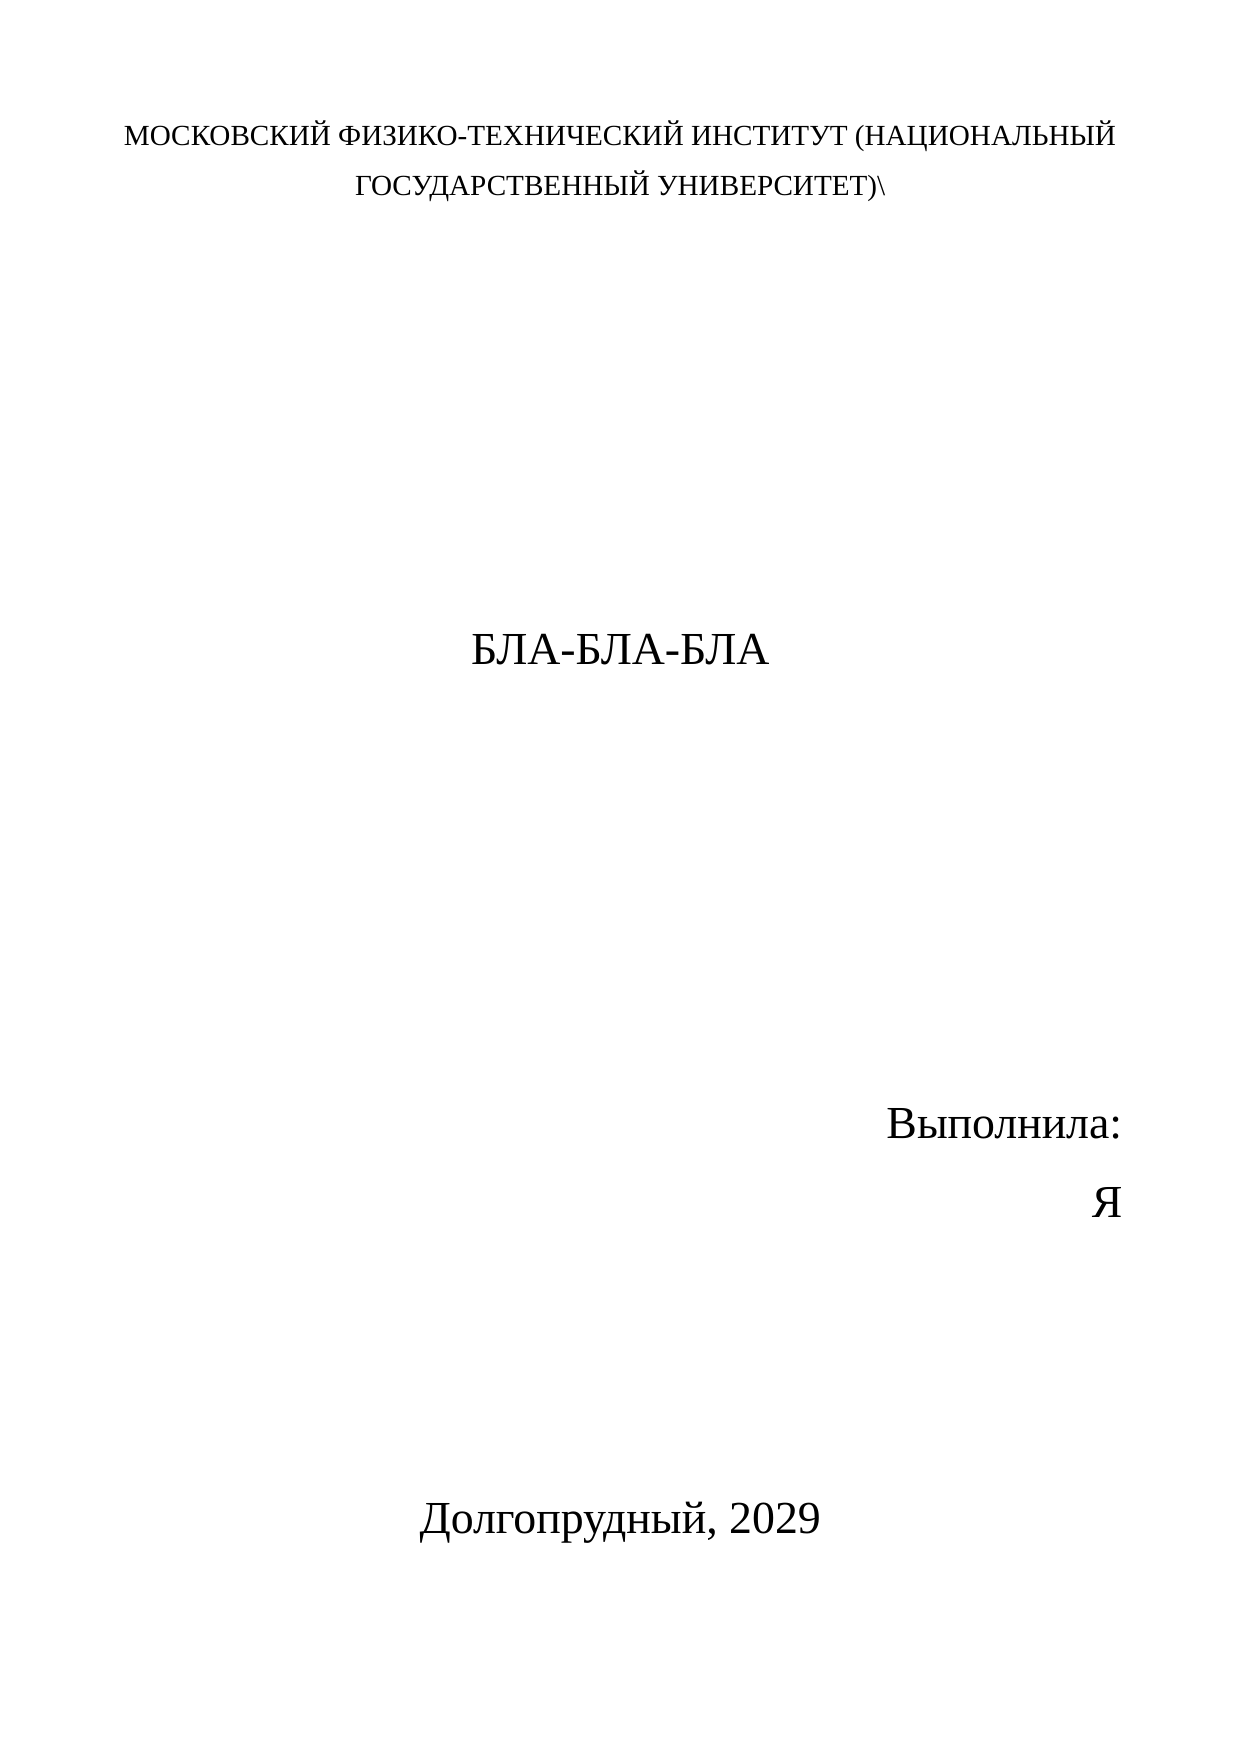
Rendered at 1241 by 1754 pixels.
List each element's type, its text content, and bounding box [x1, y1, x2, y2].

text Я [118, 1175, 1122, 1227]
text БЛА-БЛА-БЛА [118, 621, 1122, 674]
text Долгопрудный, 2029 [118, 1491, 1122, 1544]
text Выполнила: [118, 1096, 1122, 1148]
text МОСКОВСКИЙ ФИЗИКО-ТЕХНИЧЕСКИЙ ИНСТИТУТ (НАЦИОНАЛЬНЫЙ ГОСУДАРСТВЕННЫЙ УНИВЕРСИТЕТ)\ [118, 118, 1122, 202]
